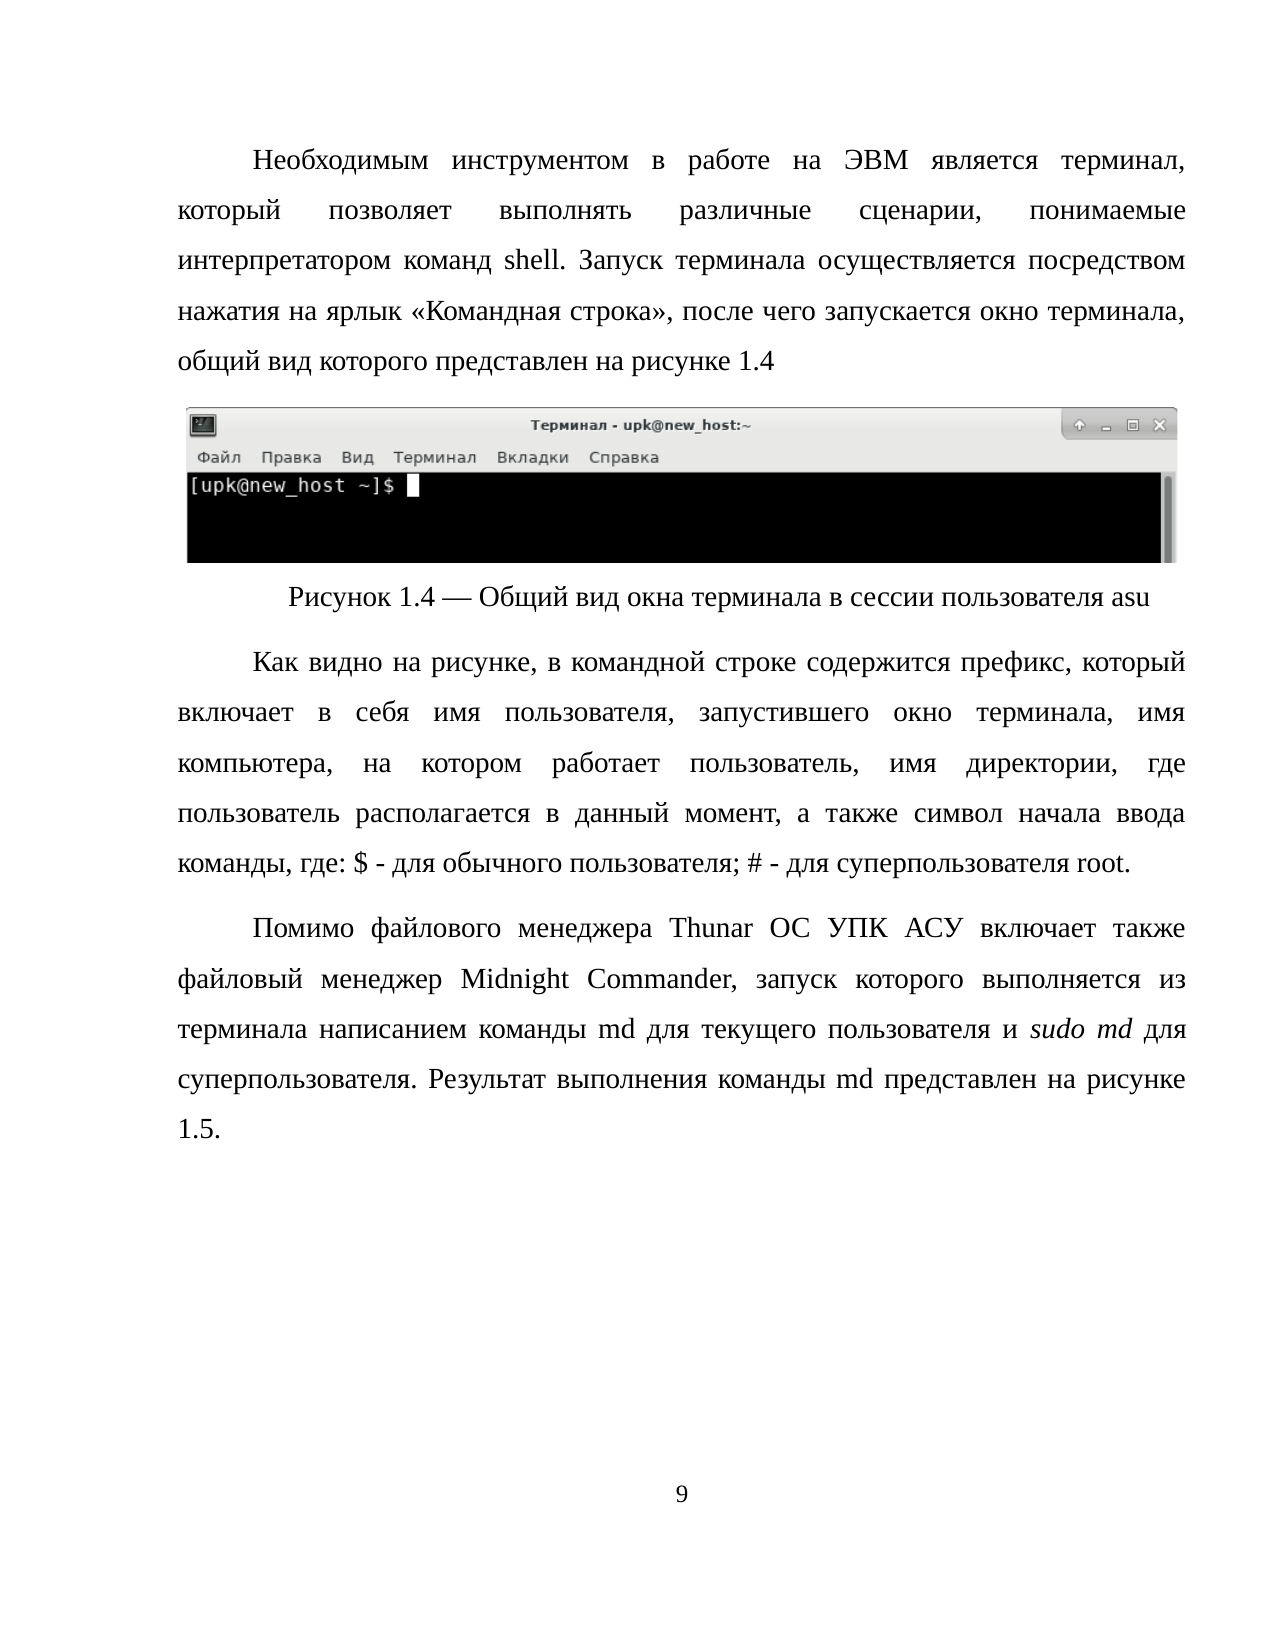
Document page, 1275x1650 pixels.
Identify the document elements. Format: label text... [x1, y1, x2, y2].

text Помимо файлового менеджера Thunar ОС УПК АСУ включает также файловый менеджер Midnight Command­er, запуск которого выполняется из терминала написанием команды md для текущего пользователя и sudo md для суперпользователя. Результат выполнения команды md представлен на рисунке 1.5. [177, 910, 1186, 1145]
picture [186, 407, 1178, 563]
text Необходимым инструментом в работе на ЭВМ является терминал, который позволяет выполнять различные сценарии, понимаемые интерпретатором команд shell. Запуск терминала осуществляется посредством нажатия на ярлык «Командная строка», после чего запускается окно терминала, общий вид которого представлен на рисунке 1.4 [177, 142, 1186, 377]
text Как видно на рисунке, в командной строке содержится префикс, который включает в себя имя пользователя, запустившего окно терминала, имя компьютера, на котором работает пользователь, имя директории, где пользователь располагается в данный момент, а также символ начала ввода команды, где: $ - для обычного пользователя; # - для суперпользователя root. [177, 644, 1186, 879]
text Рисунок 1.4 — Общий вид окна терминала в сессии пользователя asu [177, 408, 1186, 613]
